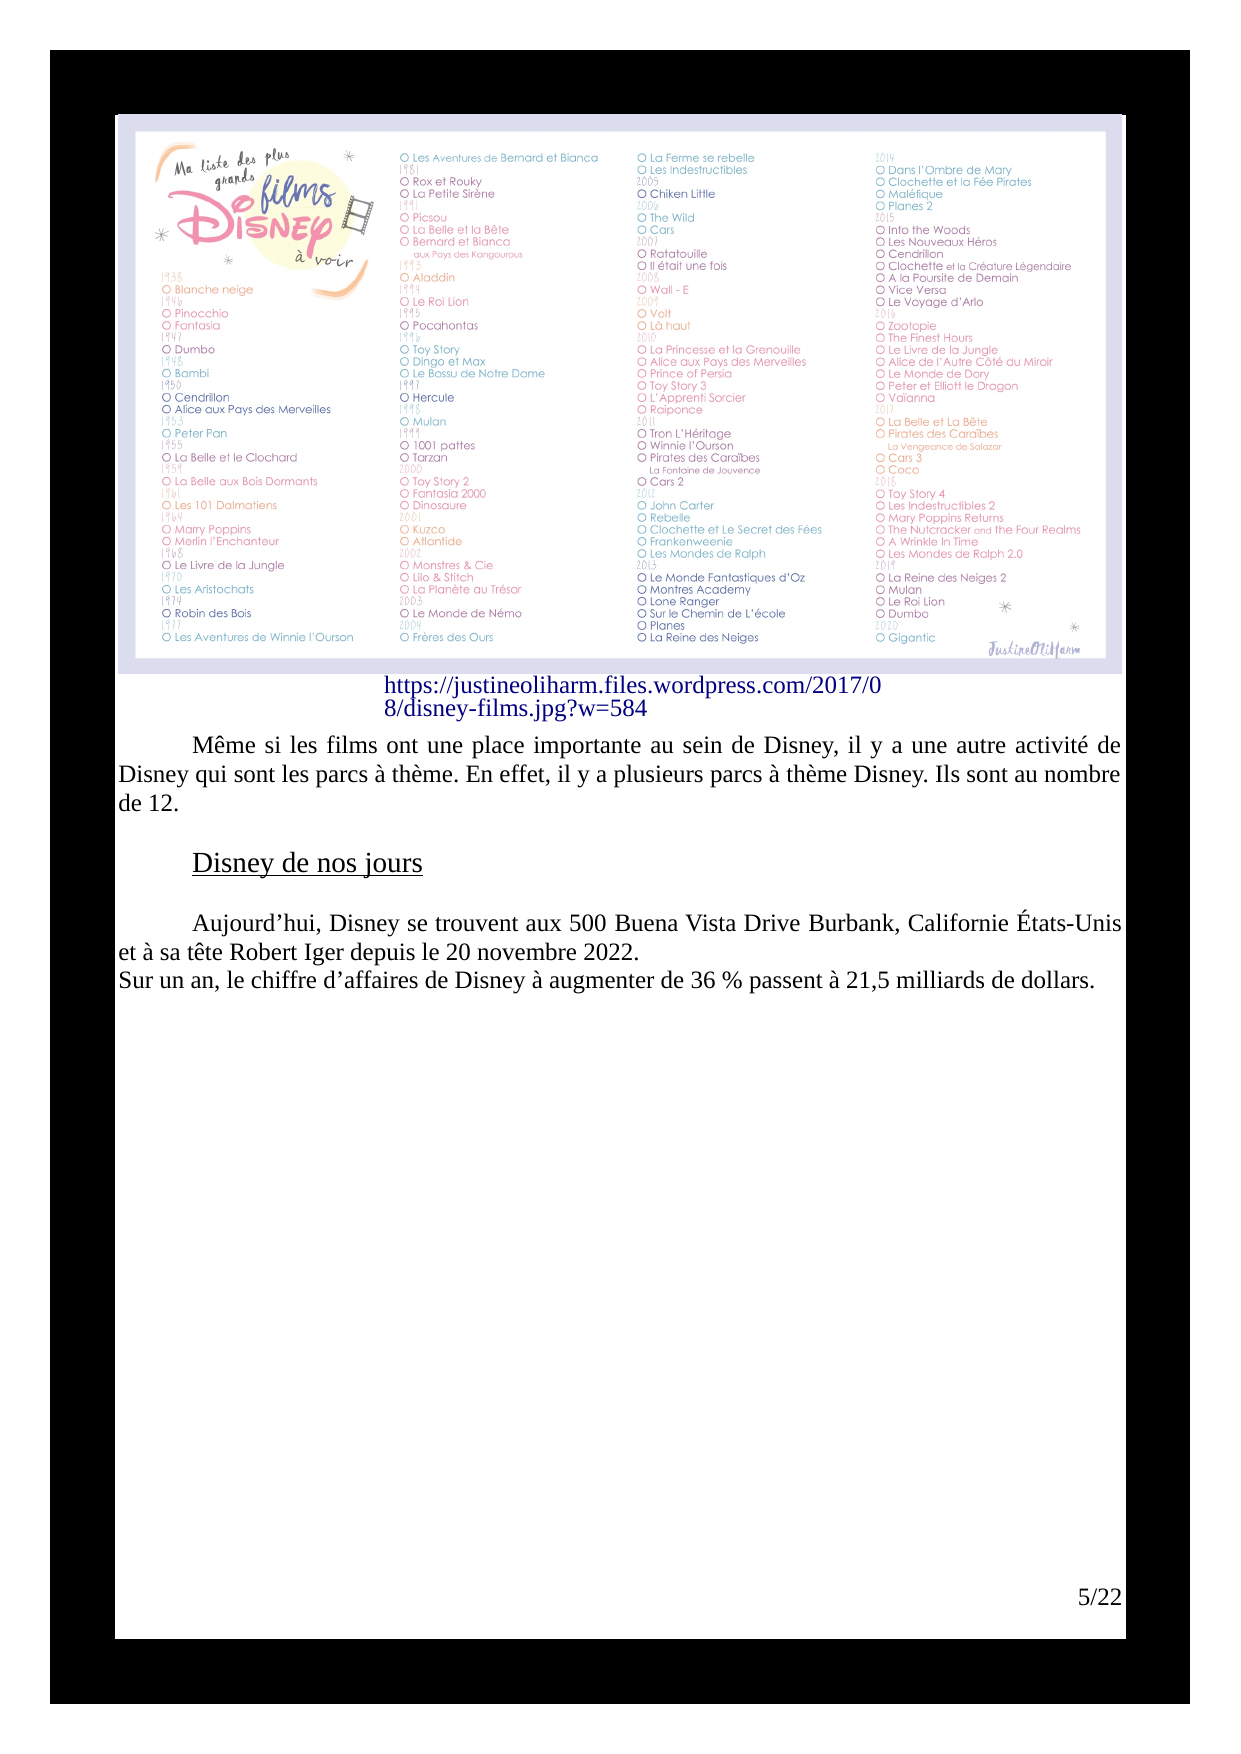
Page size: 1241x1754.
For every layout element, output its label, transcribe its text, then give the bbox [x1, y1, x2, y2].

text Aujourd’hui, Disney se trouvent aux 500 Buena Vista Drive Burbank, Californie États-Unis et à sa tête Robert Iger depuis le 20 novembre 2022. [118, 908, 1122, 965]
text Sur un an, le chiffre d’affaires de Disney à augmenter de 36 % passent à 21,5 milliards de dollars. [118, 965, 1122, 994]
text Disney de nos jours [118, 846, 1122, 879]
text Même si les films ont une place importante au sein de Disney, il y a une autre activité de Disney qui sont les parcs à thème. En effet, il y a plusieurs parcs à thème Disney. Ils sont au nombre de 12. [118, 731, 1122, 817]
